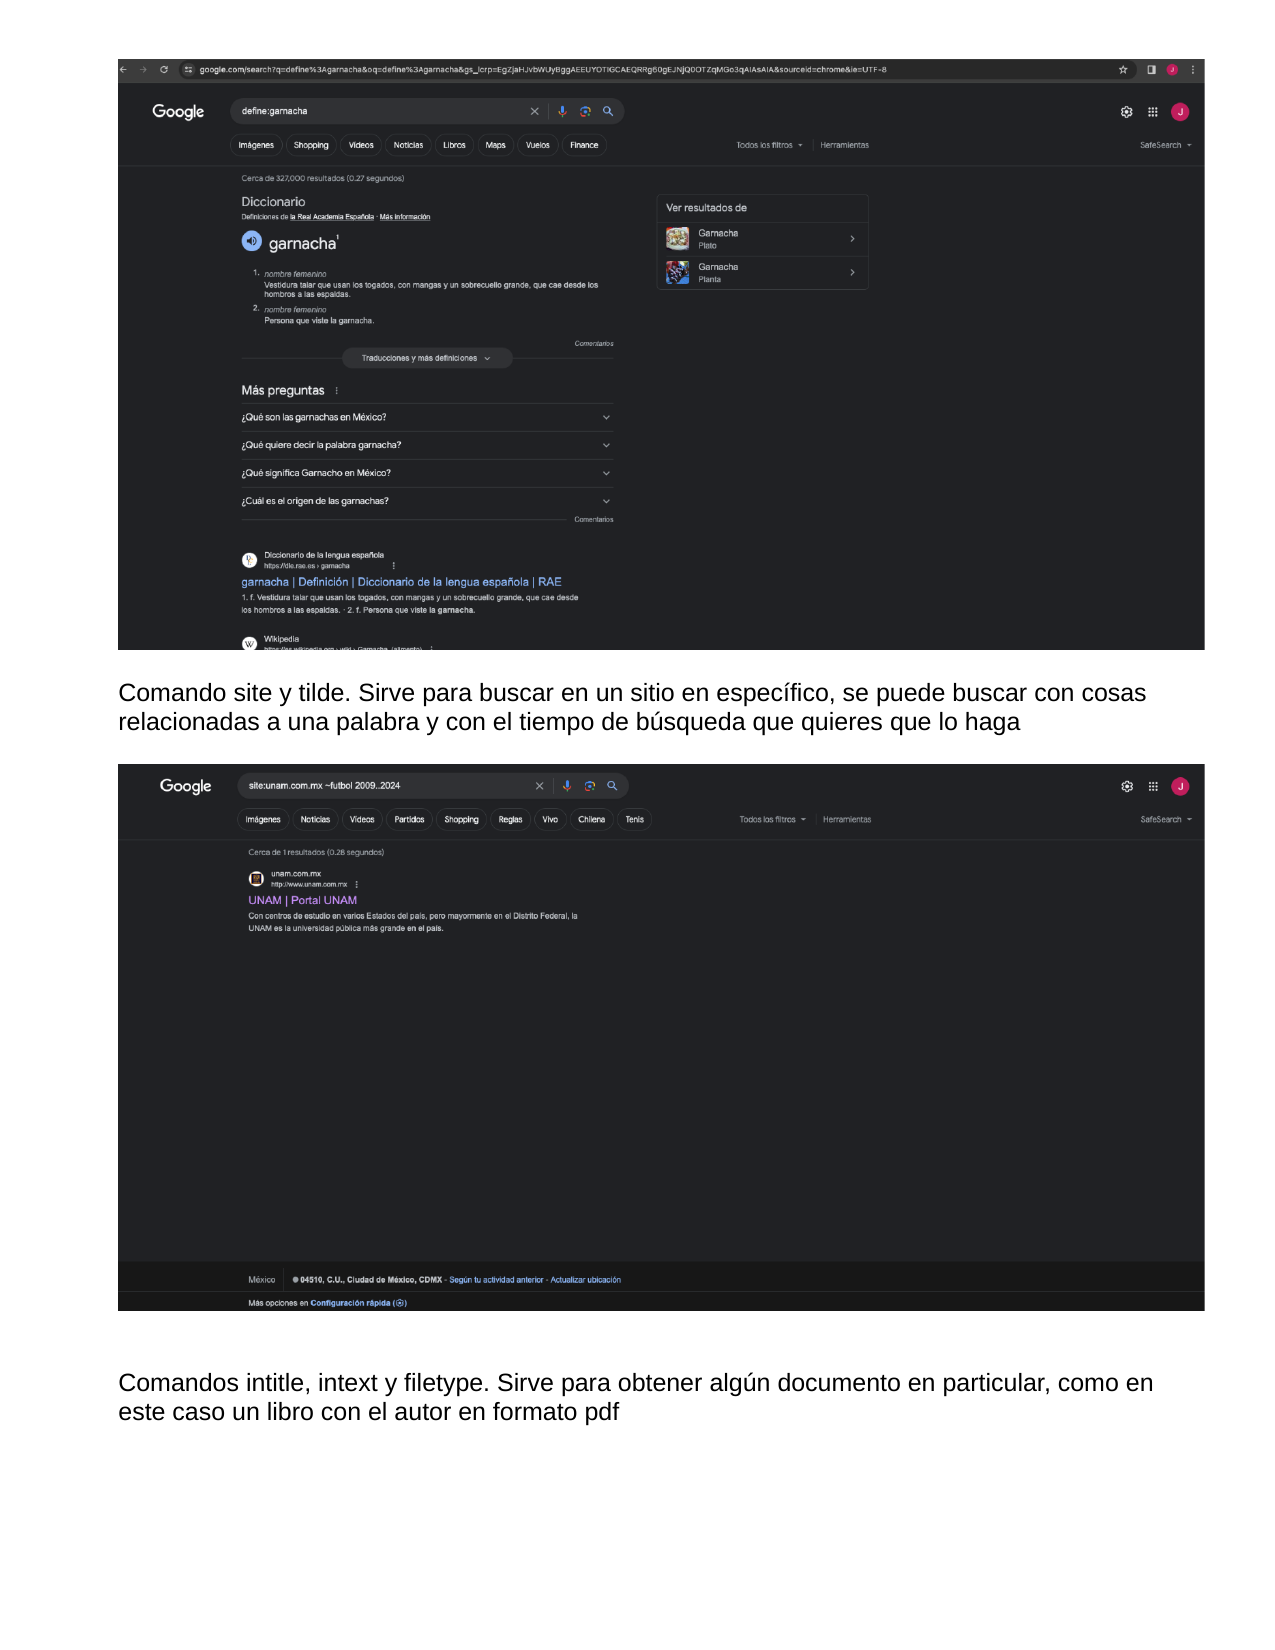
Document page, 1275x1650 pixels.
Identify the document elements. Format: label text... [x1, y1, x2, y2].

text Comandos intitle, intext y filetype. Sirve para obtener algún documento en particular, como en este caso un libro con el autor en formato pdf [118, 1368, 1205, 1425]
text Comando site y tilde. Sirve para buscar en un sitio en específico, se puede buscar con cosas relacionadas a una palabra y con el tiempo de búsqueda que quieres que lo haga [118, 678, 1205, 735]
